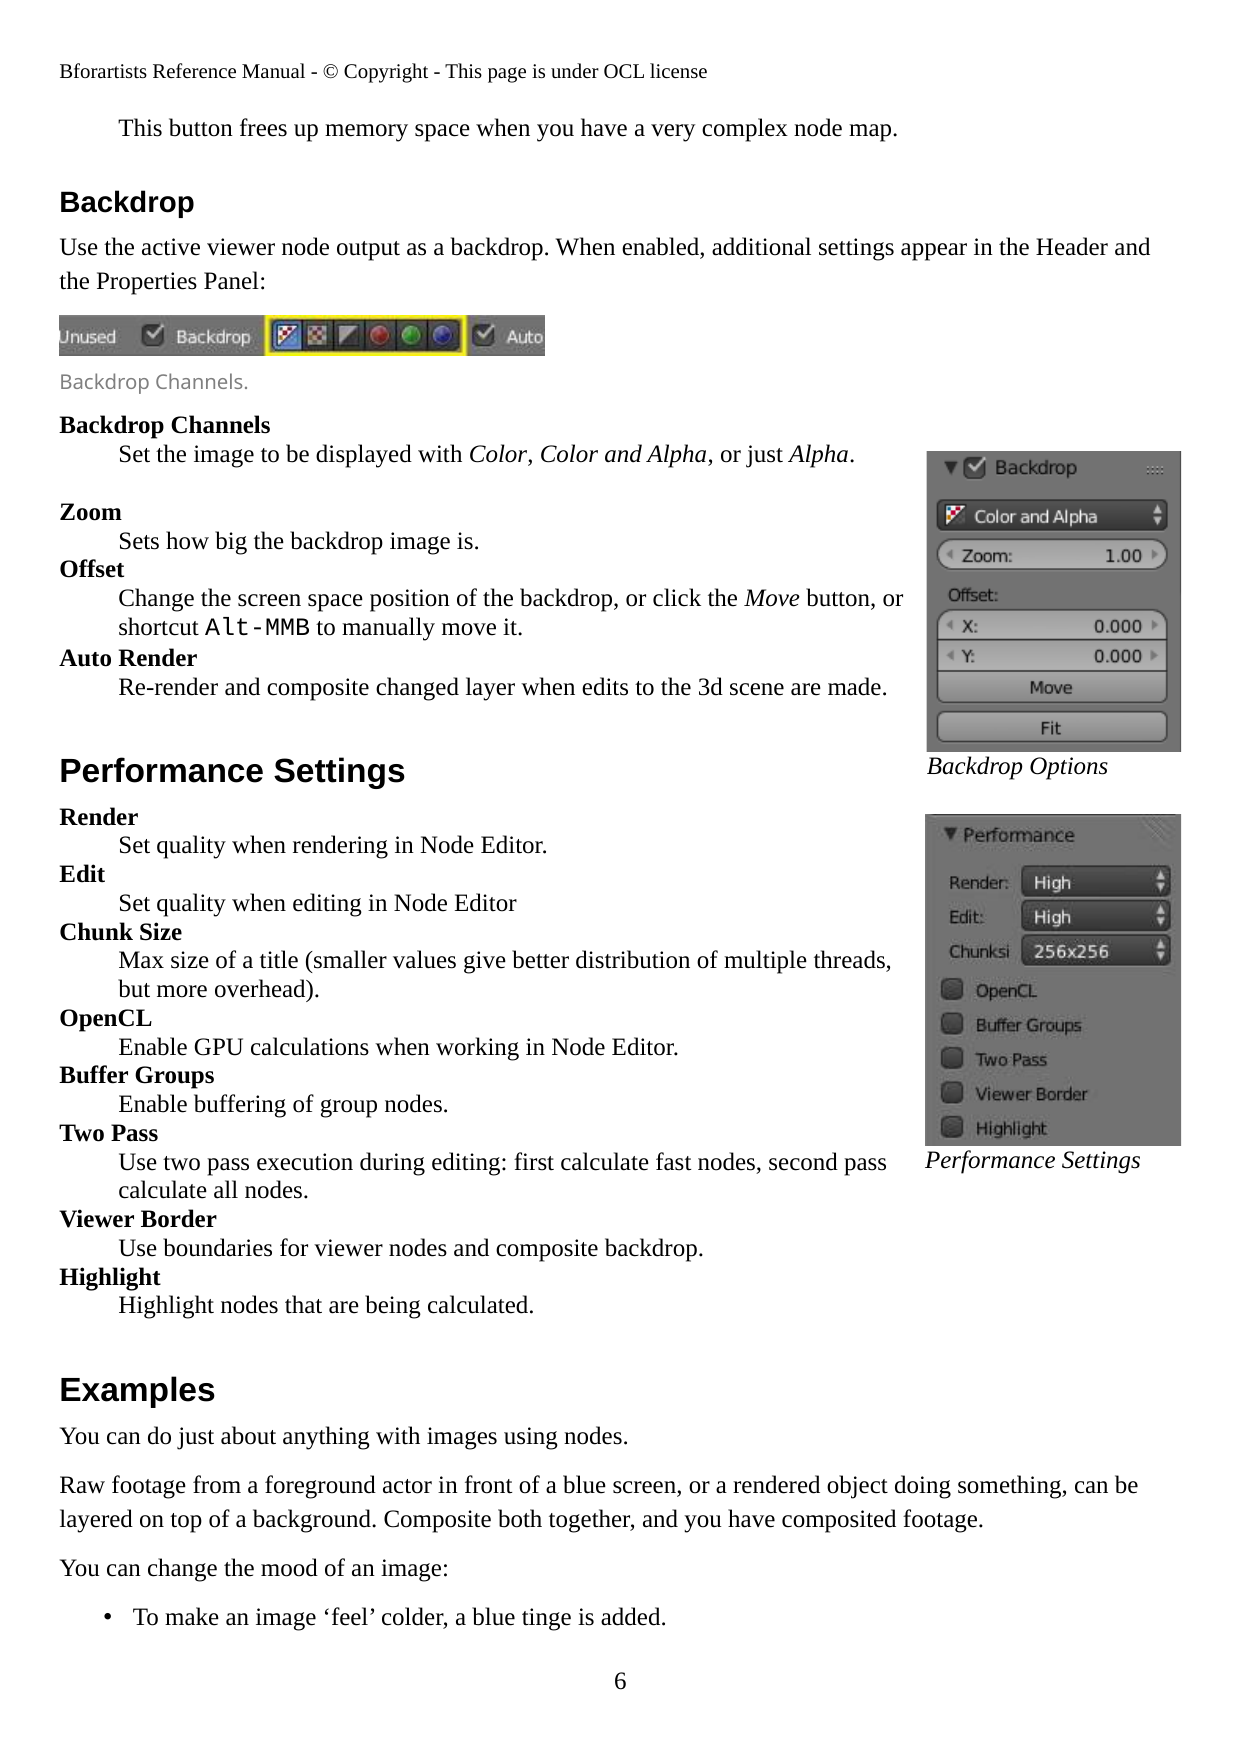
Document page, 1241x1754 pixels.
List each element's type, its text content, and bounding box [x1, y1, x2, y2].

list To make an image ‘feel’ colder, a blue tinge is added. [103, 1602, 1181, 1631]
list Enable GPU calculations when working in Node Editor. [118, 1032, 925, 1061]
text You can change the mood of an image: [59, 1553, 1181, 1582]
subtitle Backdrop Channels [59, 410, 1181, 439]
list This button frees up memory space when you have a very complex node map. [118, 113, 1181, 141]
text Raw footage from a foreground actor in front of a blue screen, or a rendered object doing something, can be layered on top of a background. Composite both together, and you have composited footage. [59, 1470, 1181, 1533]
text You can do just about anything with images using nodes. [59, 1421, 1181, 1449]
list Use boundaries for viewer nodes and composite backdrop. [118, 1233, 1181, 1262]
subtitle Buffer Groups [59, 1061, 925, 1089]
subtitle Highlight [59, 1262, 1181, 1291]
subtitle Render [59, 802, 1181, 831]
list Set the image to be displayed with Color, Color and Alpha, or just Alpha. [118, 439, 1181, 468]
subtitle Performance Settings [59, 751, 1181, 789]
list Enable buffering of group nodes. [118, 1089, 925, 1118]
list Highlight nodes that are being calculated. [118, 1291, 1181, 1319]
list Re-render and composite changed layer when edits to the 3d scene are made. [118, 672, 926, 700]
list Use two pass execution during editing: first calculate fast nodes, second pass calculate all nodes. [118, 1147, 1181, 1204]
subtitle OpenCL [59, 1003, 925, 1032]
text Use the active viewer node output as a backdrop. When enabled, additional settings appear in the Header and the Properties Panel: [59, 232, 1181, 295]
list Set quality when editing in Node Editor [118, 888, 925, 917]
list Set quality when rendering in Node Editor. [118, 831, 925, 859]
subtitle Chunk Size [59, 917, 925, 946]
text Backdrop Options [927, 752, 1181, 780]
subtitle Auto Render [59, 643, 926, 672]
picture [925, 814, 1182, 1146]
subtitle Backdrop [59, 185, 1181, 219]
list Sets how big the backdrop image is. [118, 526, 926, 554]
text Performance Settings [925, 1146, 1181, 1174]
list Change the screen space position of the backdrop, or click the Move button, or shortcut Alt-MMB to manually move it. [118, 583, 926, 643]
subtitle Offset [59, 554, 926, 583]
picture [59, 315, 545, 356]
text Backdrop Channels. [59, 364, 1181, 396]
picture [926, 451, 1182, 752]
subtitle Zoom [59, 497, 926, 526]
subtitle Viewer Border [59, 1204, 1181, 1233]
subtitle Edit [59, 859, 925, 888]
list Max size of a title (smaller values give better distribution of multiple threads, but more overhead). [118, 946, 925, 1003]
subtitle Two Pass [59, 1118, 925, 1147]
subtitle Examples [59, 1370, 1181, 1408]
